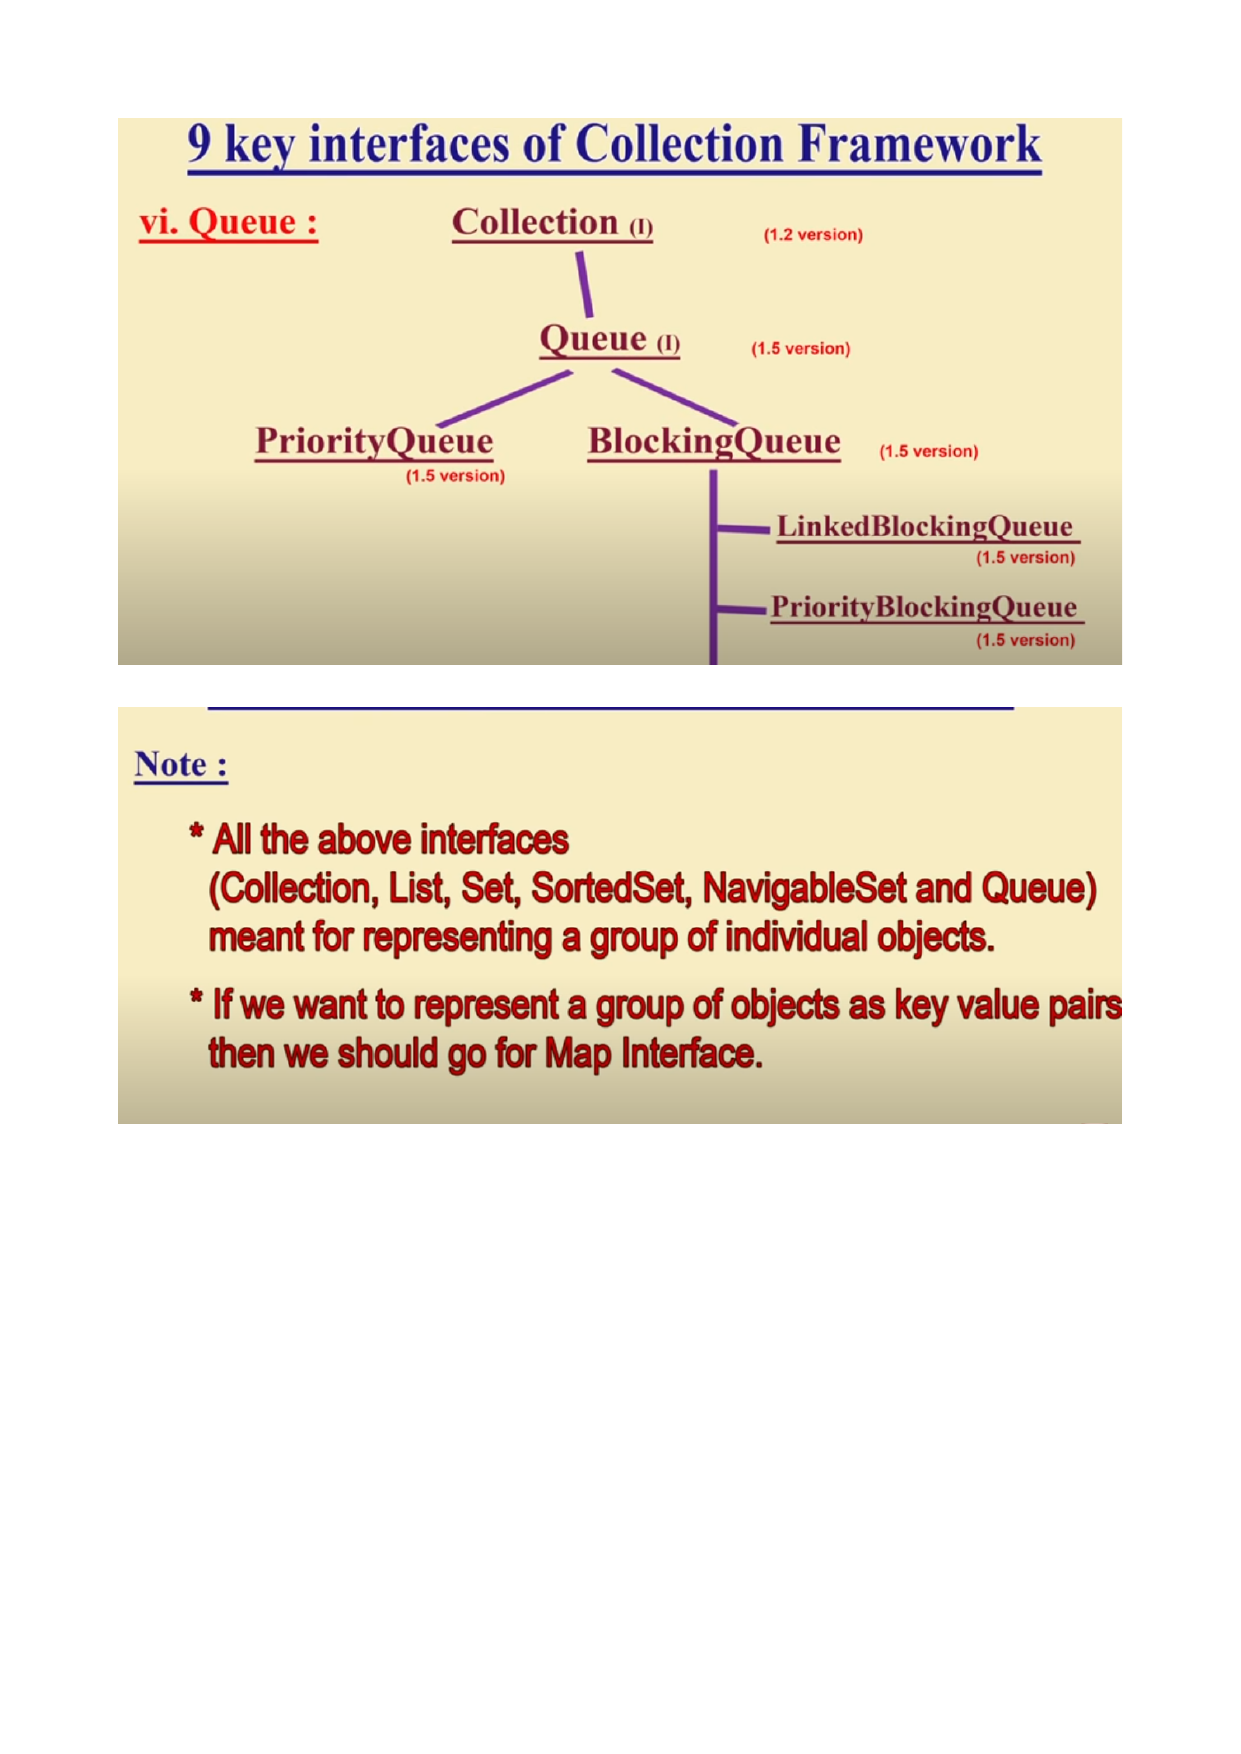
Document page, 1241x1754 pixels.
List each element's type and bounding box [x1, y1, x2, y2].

picture [118, 707, 1123, 1124]
picture [118, 118, 1123, 665]
